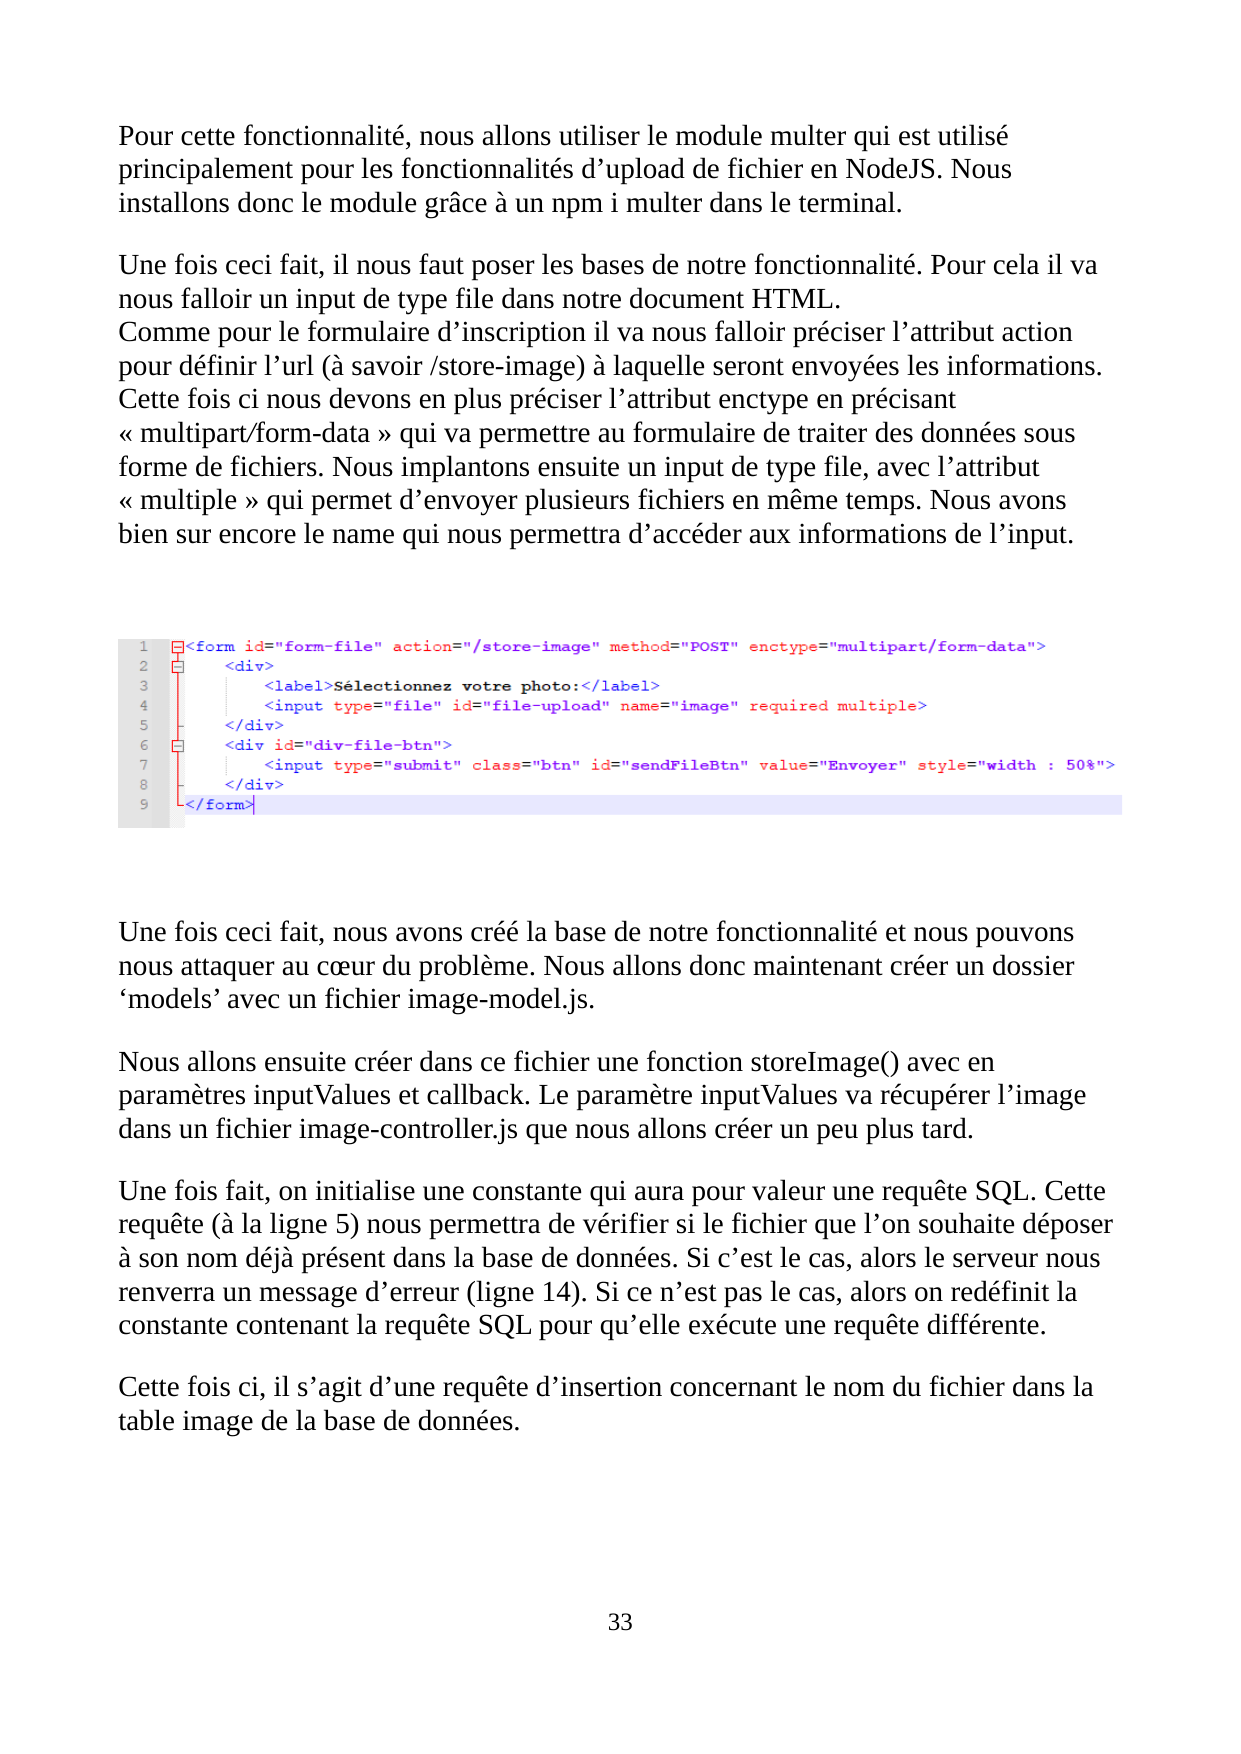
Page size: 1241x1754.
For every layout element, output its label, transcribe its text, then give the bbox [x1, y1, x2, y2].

picture [118, 639, 1123, 828]
text Nous allons ensuite créer dans ce fichier une fonction storeImage() avec en paramètres inputValues et callback. Le paramètre inputValues va récupérer l’image dans un fichier image-controller.js que nous allons créer un peu plus tard. [118, 1044, 1122, 1144]
text Cette fois ci, il s’agit d’une requête d’insertion concernant le nom du fichier dans la table image de la base de données. [118, 1369, 1122, 1437]
text Une fois fait, on initialise une constante qui aura pour valeur une requête SQL. Cette requête (à la ligne 5) nous permettra de vérifier si le fichier que l’on souhaite déposer à son nom déjà présent dans la base de données. Si c’est le cas, alors le serveur nous renverra un message d’erreur (ligne 14). Si ce n’est pas le cas, alors on redéfinit la constante contenant la requête SQL pour qu’elle exécute une requête différente. [118, 1173, 1122, 1341]
text Une fois ceci fait, nous avons créé la base de notre fonctionnalité et nous pouvons nous attaquer au cœur du problème. Nous allons donc maintenant créer un dossier ‘models’ avec un fichier image-model.js. [118, 914, 1122, 1015]
text Une fois ceci fait, il nous faut poser les bases de notre fonctionnalité. Pour cela il va nous falloir un input de type file dans notre document HTML. [118, 247, 1122, 314]
text Comme pour le formulaire d’inscription il va nous falloir préciser l’attribut action pour définir l’url (à savoir /store-image) à laquelle seront envoyées les informations. Cette fois ci nous devons en plus préciser l’attribut enctype en précisant « multipart/form-data » qui va permettre au formulaire de traiter des données sous forme de fichiers. Nous implantons ensuite un input de type file, avec l’attribut « multiple » qui permet d’envoyer plusieurs fichiers en même temps. Nous avons bien sur encore le name qui nous permettra d’accéder aux informations de l’input. [118, 314, 1122, 549]
text Pour cette fonctionnalité, nous allons utiliser le module multer qui est utilisé principalement pour les fonctionnalités d’upload de fichier en NodeJS. Nous installons donc le module grâce à un npm i multer dans le terminal. [118, 118, 1122, 219]
